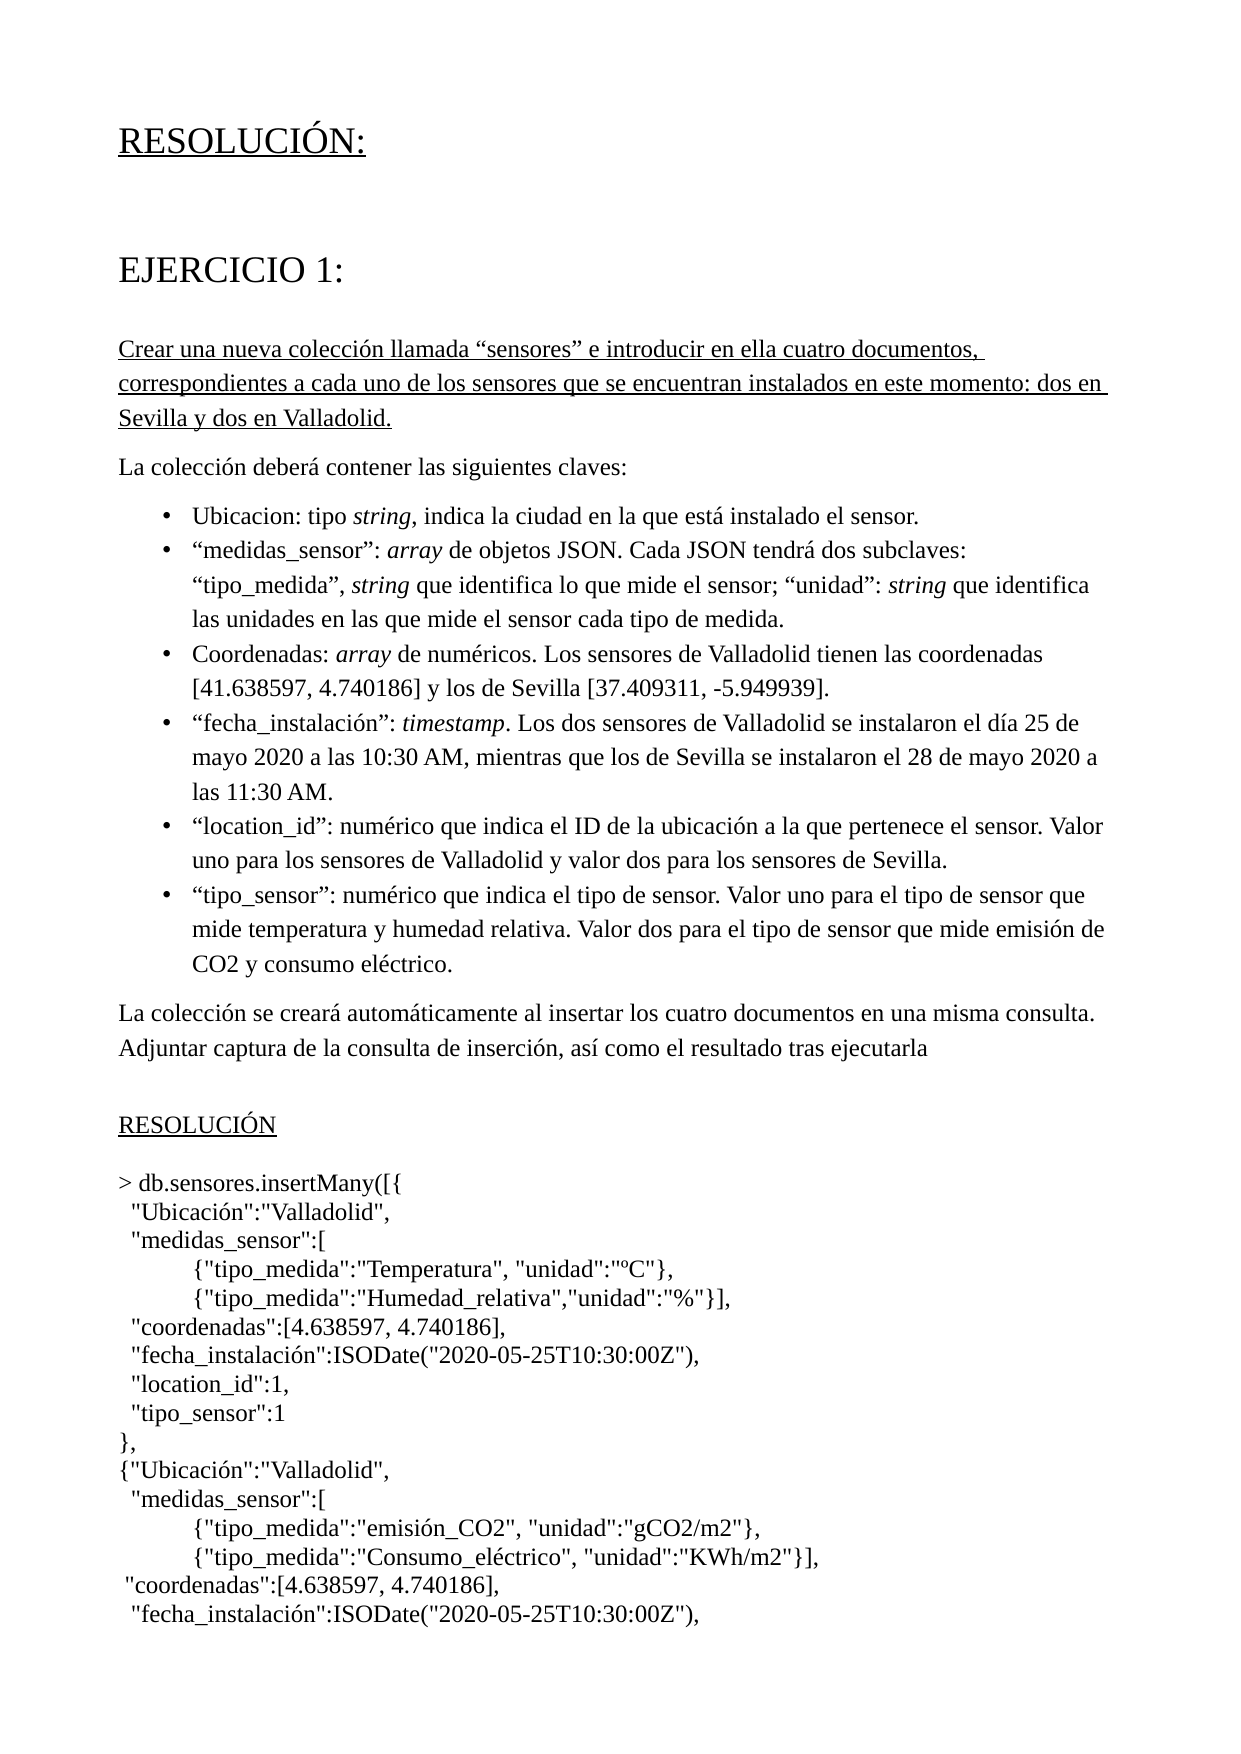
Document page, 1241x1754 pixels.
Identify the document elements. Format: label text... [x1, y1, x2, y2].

text {"tipo_medida":"emisión_CO2", "unidad":"gCO2/m2"}, [118, 1513, 1122, 1542]
text "medidas_sensor":[ [118, 1225, 1122, 1254]
text Crear una nueva colección llamada “sensores” e introducir en ella cuatro documentos, correspondientes a cada uno de los sensores que se encuentran instalados en este momento: dos en Sevilla y dos en Valladolid. [118, 334, 1122, 431]
list Ubicacion: tipo string, indica la ciudad en la que está instalado el sensor. [162, 501, 1122, 529]
text "medidas_sensor":[ [118, 1484, 1122, 1513]
text "coordenadas":[4.638597, 4.740186], [118, 1570, 1122, 1599]
text "fecha_instalación":ISODate("2020-05-25T10:30:00Z"), [118, 1340, 1122, 1369]
text {"tipo_medida":"Humedad_relativa","unidad":"%"}], [118, 1283, 1122, 1312]
text "Ubicación":"Valladolid", [118, 1197, 1122, 1225]
text }, [118, 1427, 1122, 1455]
text EJERCICIO 1: [118, 247, 1122, 291]
text "coordenadas":[4.638597, 4.740186], [118, 1312, 1122, 1340]
list “tipo_sensor”: numérico que indica el tipo de sensor. Valor uno para el tipo de sensor que mide temperatura y humedad relativa. Valor dos para el tipo de sensor que mide emisión de CO2 y consumo eléctrico. [162, 880, 1122, 978]
text La colección se creará automáticamente al insertar los cuatro documentos en una misma consulta. Adjuntar captura de la consulta de inserción, así como el resultado tras ejecutarla [118, 998, 1122, 1061]
text RESOLUCIÓN: [118, 118, 1122, 161]
text "location_id":1, [118, 1369, 1122, 1398]
text > db.sensores.insertMany([{ [118, 1168, 1122, 1197]
list “fecha_instalación”: timestamp. Los dos sensores de Valladolid se instalaron el día 25 de mayo 2020 a las 10:30 AM, mientras que los de Sevilla se instalaron el 28 de mayo 2020 a las 11:30 AM. [162, 708, 1122, 805]
list Coordenadas: array de numéricos. Los sensores de Valladolid tienen las coordenadas [41.638597, 4.740186] y los de Sevilla [37.409311, -5.949939]. [162, 639, 1122, 702]
list “location_id”: numérico que indica el ID de la ubicación a la que pertenece el sensor. Valor uno para los sensores de Valladolid y valor dos para los sensores de Sevilla. [162, 811, 1122, 874]
list “medidas_sensor”: array de objetos JSON. Cada JSON tendrá dos subclaves: “tipo_medida”, string que identifica lo que mide el sensor; “unidad”: string que identifica las unidades en las que mide el sensor cada tipo de medida. [162, 535, 1122, 633]
text "fecha_instalación":ISODate("2020-05-25T10:30:00Z"), [118, 1599, 1122, 1628]
text La colección deberá contener las siguientes claves: [118, 452, 1122, 481]
text {"tipo_medida":"Temperatura", "unidad":"ºC"}, [118, 1254, 1122, 1283]
text RESOLUCIÓN [118, 1110, 1122, 1139]
text {"tipo_medida":"Consumo_eléctrico", "unidad":"KWh/m2"}], [118, 1542, 1122, 1570]
text "tipo_sensor":1 [118, 1398, 1122, 1427]
text {"Ubicación":"Valladolid", [118, 1455, 1122, 1484]
